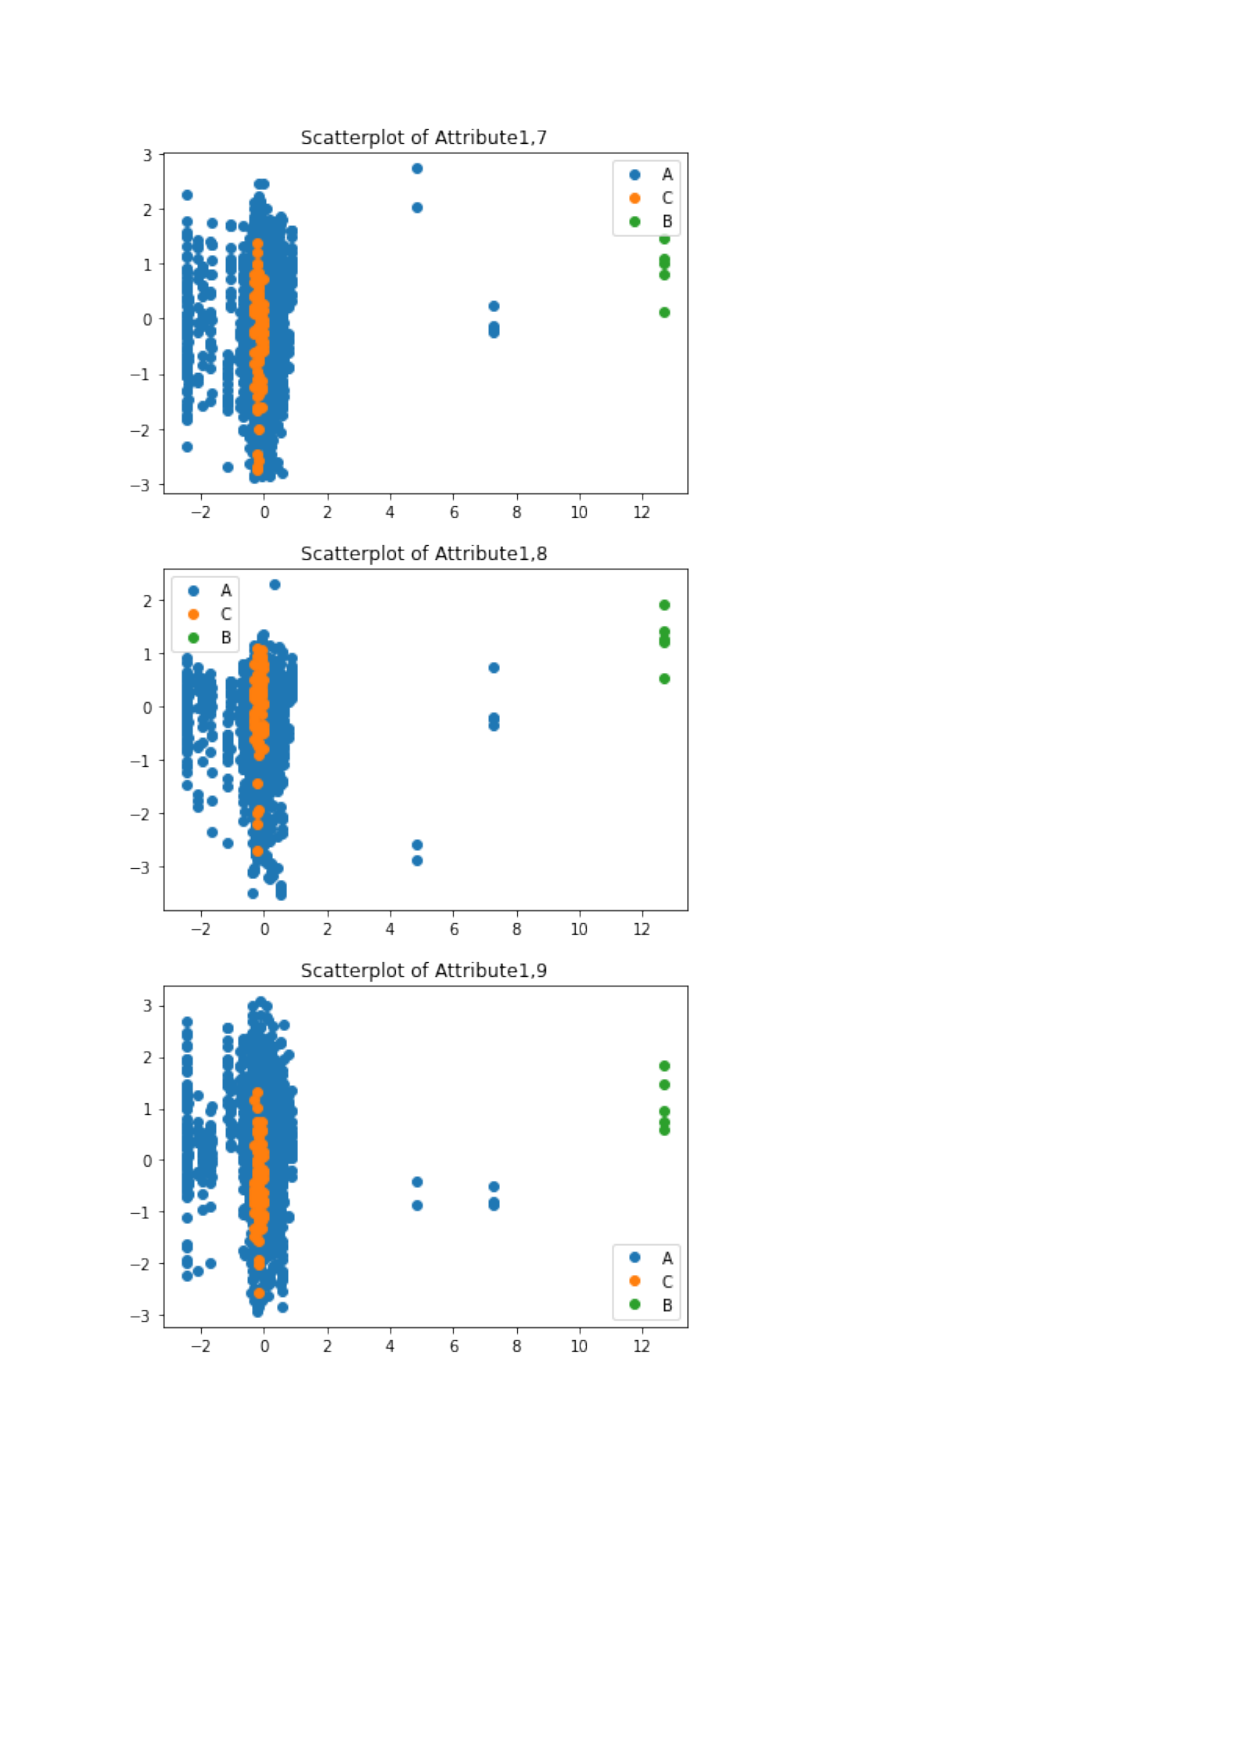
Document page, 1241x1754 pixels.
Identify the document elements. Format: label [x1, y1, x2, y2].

picture [118, 951, 697, 1365]
picture [118, 118, 697, 531]
picture [118, 535, 697, 948]
